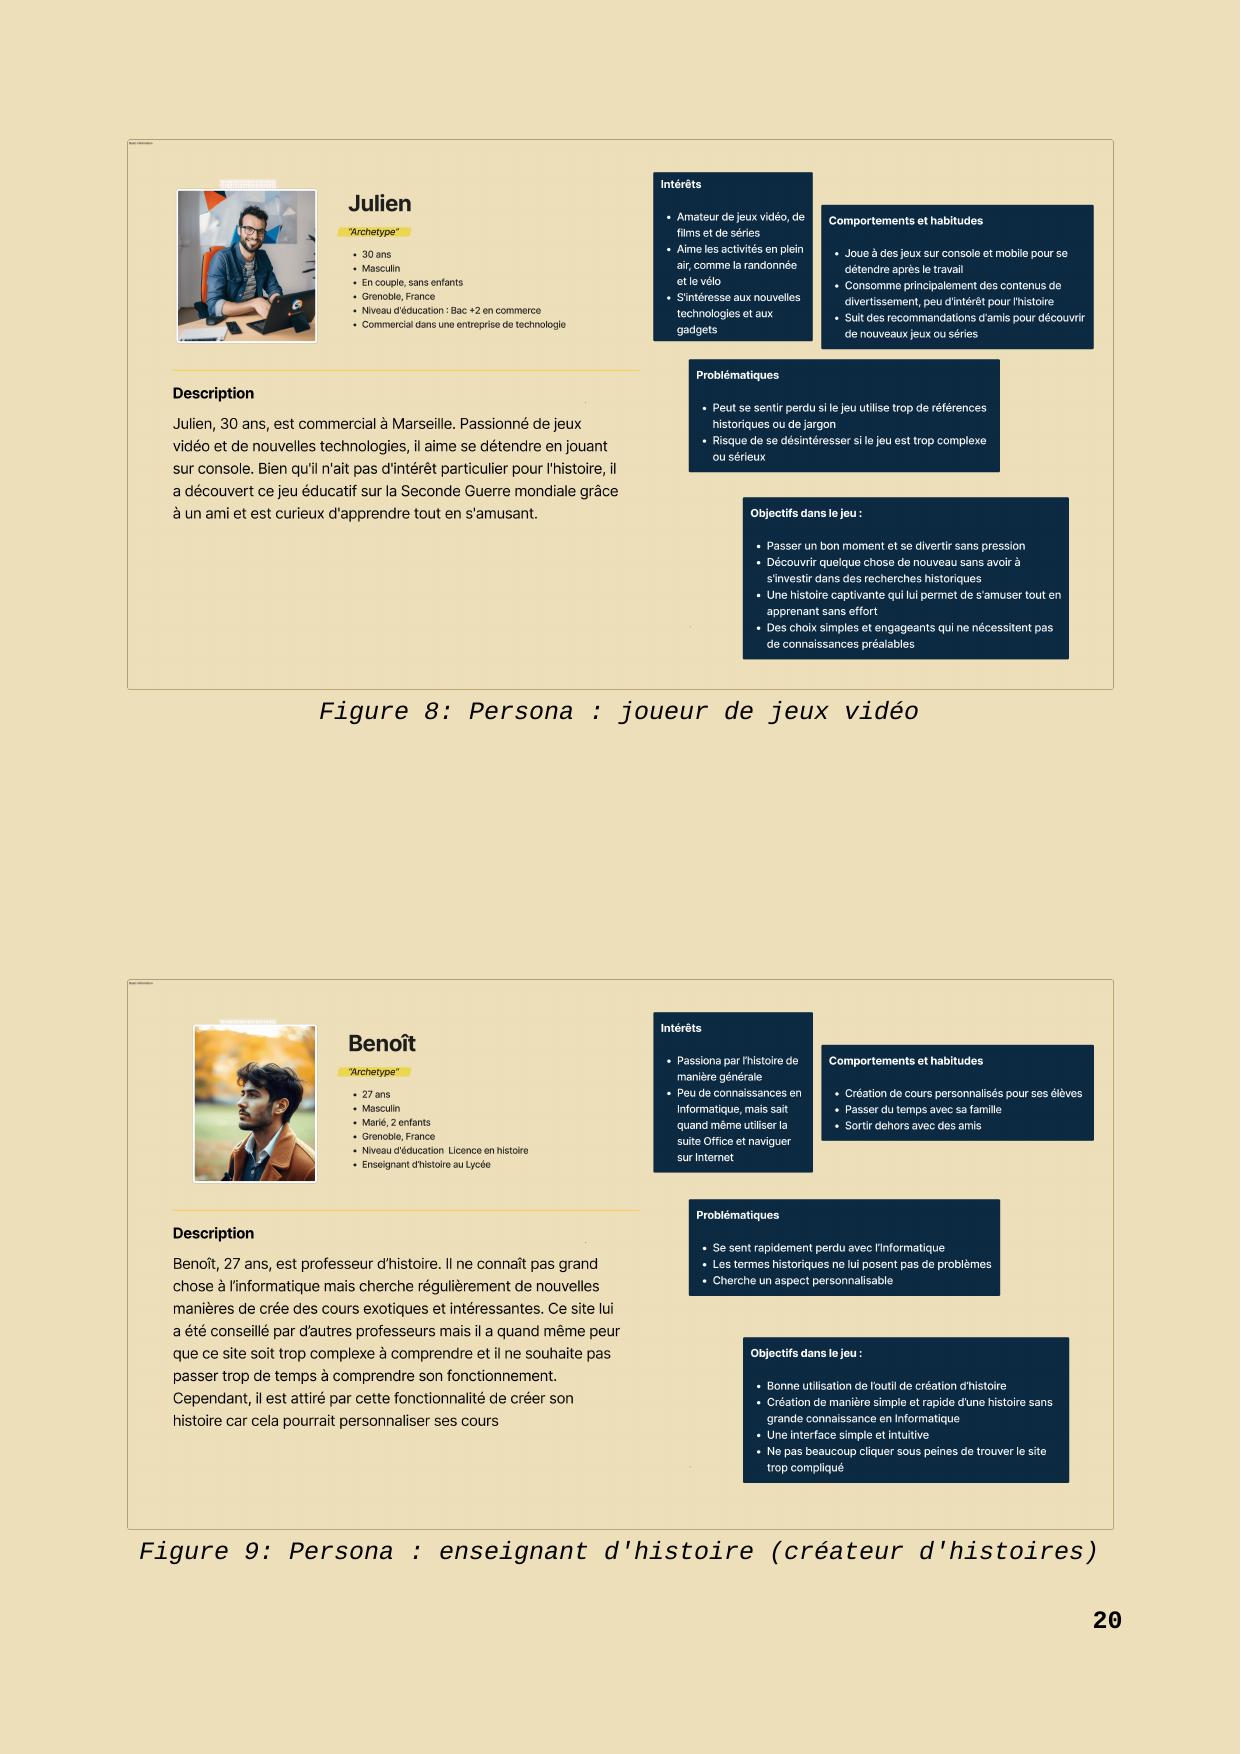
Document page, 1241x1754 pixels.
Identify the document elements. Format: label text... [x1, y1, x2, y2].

text Figure 9: Persona : enseignant d'histoire (créateur d'histoires) [118, 1539, 1122, 1567]
picture [118, 970, 1123, 1539]
text Figure 8: Persona : joueur de jeux vidéo [118, 699, 1122, 727]
picture [118, 130, 1123, 699]
